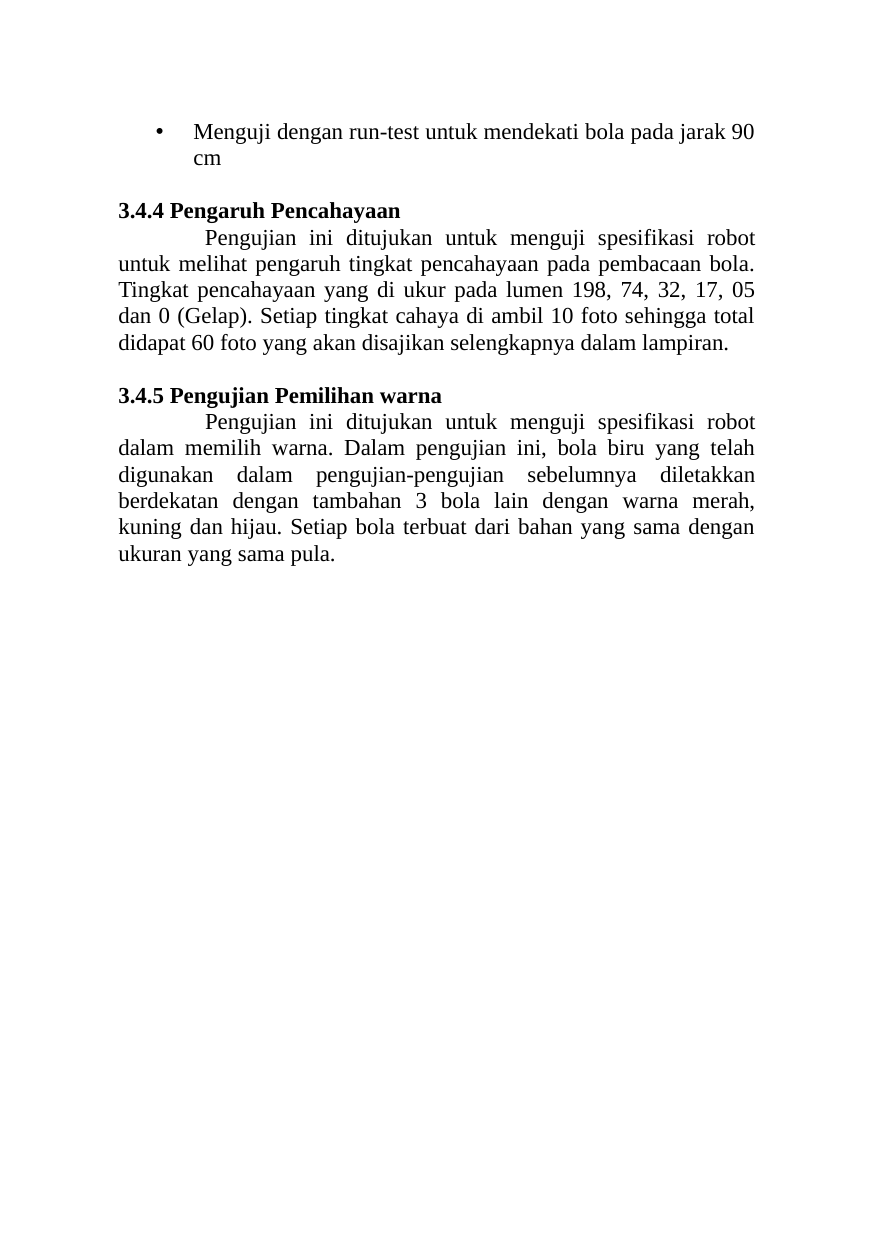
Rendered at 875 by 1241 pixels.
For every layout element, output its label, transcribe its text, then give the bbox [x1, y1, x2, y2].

text 3.4.4 Pengaruh Pencahayaan [118, 197, 756, 223]
text Pengujian ini ditujukan untuk menguji spesifikasi robot untuk melihat pengaruh tingkat pencahayaan pada pembacaan bola. Tingkat pencahayaan yang di ukur pada lumen 198, 74, 32, 17, 05 dan 0 (Gelap). Setiap tingkat cahaya di ambil 10 foto sehingga total didapat 60 foto yang akan disajikan selengkapnya dalam lampiran. [118, 223, 756, 355]
list Menguji dengan run-test untuk mendekati bola pada jarak 90 cm [156, 118, 756, 171]
text Pengujian ini ditujukan untuk menguji spesifikasi robot dalam memilih warna. Dalam pengujian ini, bola biru yang telah digunakan dalam pengujian-pengujian sebelumnya diletakkan berdekatan dengan tambahan 3 bola lain dengan warna merah, kuning dan hijau. Setiap bola terbuat dari bahan yang sama dengan ukuran yang sama pula. [118, 408, 756, 566]
text 3.4.5 Pengujian Pemilihan warna [118, 382, 756, 408]
